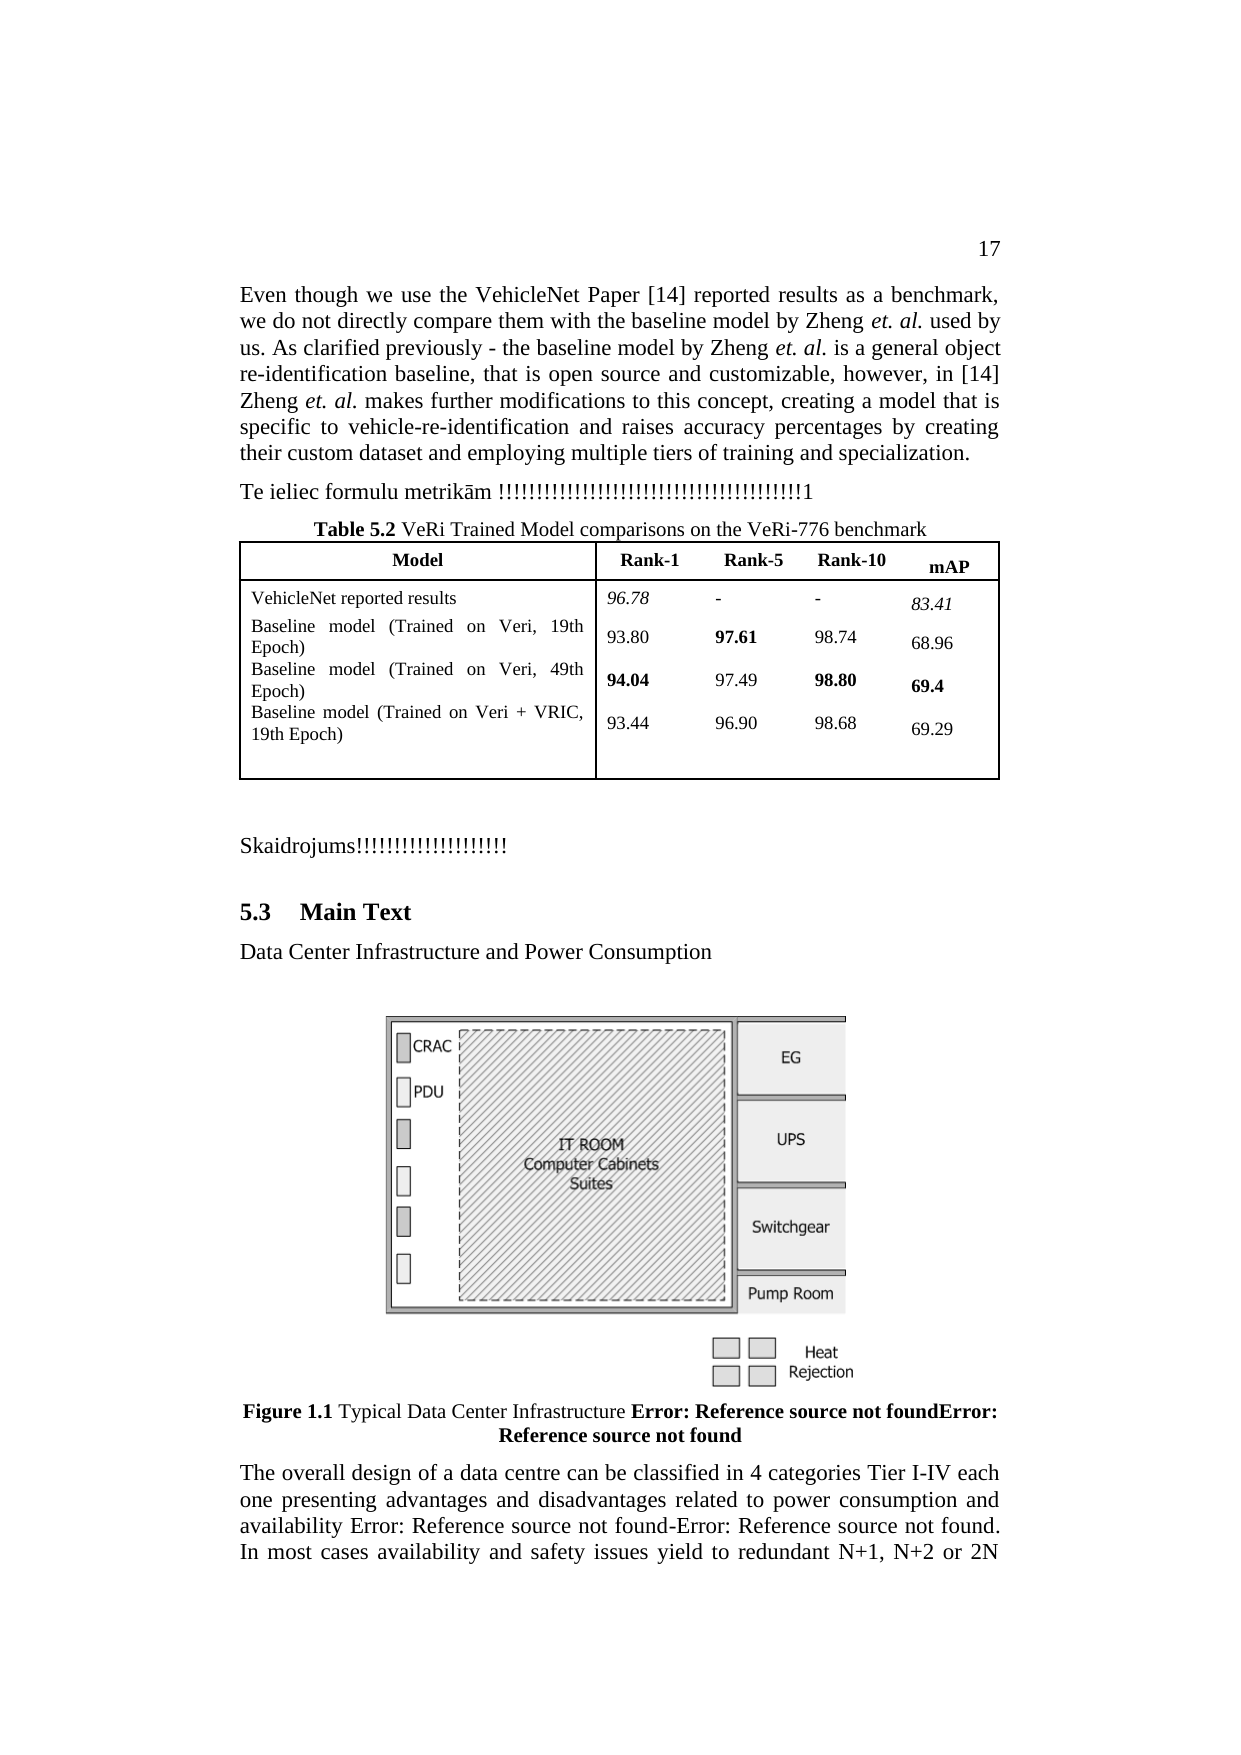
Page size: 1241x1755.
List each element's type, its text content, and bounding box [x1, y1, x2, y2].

table_header mAP [900, 543, 998, 579]
text Skaidrojums!!!!!!!!!!!!!!!!!!!! [239, 832, 1001, 858]
text Te ieliec formulu metrikām !!!!!!!!!!!!!!!!!!!!!!!!!!!!!!!!!!!!!!!!1 [239, 478, 1001, 504]
table_header Rank-5 [704, 543, 803, 579]
table_cell [704, 744, 803, 778]
text Even though we use the VehicleNet Paper [14] reported results as a benchmark, we do not directly compare them with the baseline model by Zheng et. al. used by us. As clarified previously - the baseline model by Zheng et. al. is a general object re-identification baseline, that is open source and customizable, however, in [14] Zheng et. al. makes further modifications to this concept, creating a model that is specific to vehicle-re-identification and raises accuracy percentages by creating their custom dataset and employing multiple tiers of training and specialization. [239, 281, 1001, 466]
table_cell 69.29 [900, 701, 998, 744]
table_header Model [241, 543, 595, 579]
table_cell - [803, 581, 900, 615]
table_cell 96.90 [704, 701, 803, 744]
text The overall design of a data centre can be classified in 4 categories Tier I-IV each one presenting advantages and disadvantages related to power consumption and availability [3]-[6]. In most cases availability and safety issues yield to redundant N+1, N+2 or 2N data centre designs and this has a serious effect on power consumption. According to [7], a data centre has the following main units. [239, 1459, 1001, 1565]
table_cell 93.44 [597, 701, 704, 744]
table_cell 68.96 [900, 615, 998, 658]
text Figure 1.1 Typical Data Center Infrastructure Error! Reference source not found.Error! Reference source not found. [239, 1399, 1001, 1447]
text Data Center Infrastructure and Power Consumption [239, 938, 1001, 964]
table_cell [803, 744, 900, 778]
table_cell 93.80 [597, 615, 704, 658]
table_cell 96.78 [597, 581, 704, 615]
table_cell 97.61 [704, 615, 803, 658]
table_cell [241, 744, 595, 778]
table_cell Baseline model (Trained on Veri + VRIC, 19th Epoch) [241, 701, 595, 744]
table_cell [597, 744, 704, 778]
table_cell Baseline model (Trained on Veri, 49th Epoch) [241, 658, 595, 701]
table_cell 98.68 [803, 701, 900, 744]
table_cell - [704, 581, 803, 615]
table_cell Baseline model (Trained on Veri, 19th Epoch) [241, 615, 595, 658]
table_cell 69.4 [900, 658, 998, 701]
subtitle Main Text [239, 897, 1001, 926]
table_cell 98.80 [803, 658, 900, 701]
table_cell [900, 744, 998, 778]
text Table 5.2 VeRi Trained Model comparisons on the VeRi-776 benchmark [239, 517, 1001, 541]
table_cell 83.41 [900, 581, 998, 615]
table_header Rank-1 [597, 543, 704, 579]
table_cell 98.74 [803, 615, 900, 658]
table_header Rank-10 [803, 543, 900, 579]
table_cell 94.04 [597, 658, 704, 701]
table_cell 97.49 [704, 658, 803, 701]
table_cell VehicleNet reported results [241, 581, 595, 615]
